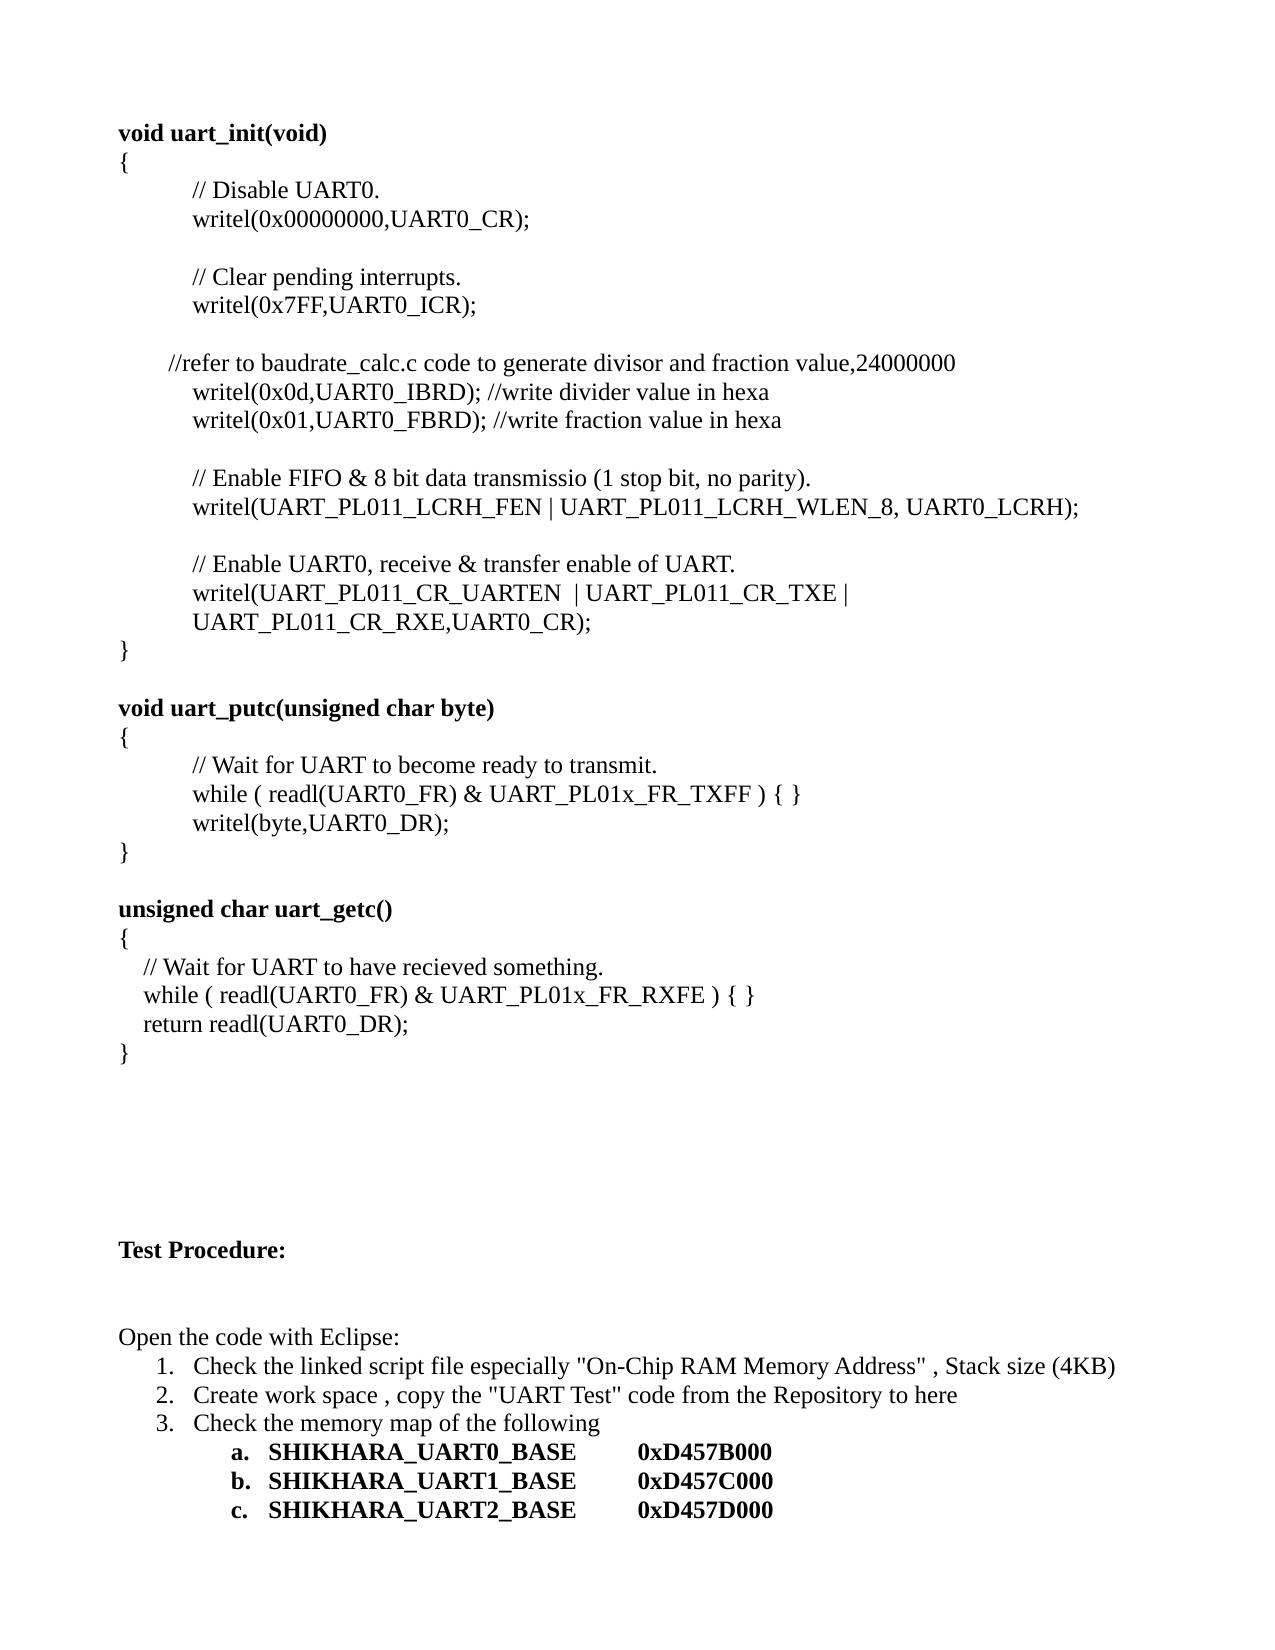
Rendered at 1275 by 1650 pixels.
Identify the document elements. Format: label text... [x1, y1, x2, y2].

text { [118, 722, 1157, 751]
text writel(UART_PL011_CR_UARTEN | UART_PL011_CR_TXE | UART_PL011_CR_RXE,UART0_CR); [118, 578, 1157, 636]
text // Clear pending interrupts. [118, 262, 1157, 291]
text unsigned char uart_getc() [118, 894, 1157, 923]
text { [118, 923, 1157, 952]
text // Enable UART0, receive & transfer enable of UART. [118, 549, 1157, 578]
text // Disable UART0. [118, 176, 1157, 204]
text } [118, 636, 1157, 664]
text } [118, 837, 1157, 866]
text while ( readl(UART0_FR) & UART_PL01x_FR_RXFE ) { } [118, 981, 1157, 1009]
text } [118, 1038, 1157, 1067]
text Open the code with Eclipse: [118, 1322, 1157, 1351]
text writel(0x0d,UART0_IBRD); //write divider value in hexa [118, 377, 1157, 406]
text writel(0x01,UART0_FBRD); //write fraction value in hexa [118, 406, 1157, 434]
text writel(0x7FF,UART0_ICR); [118, 291, 1157, 319]
list Check the linked script file especially "On-Chip RAM Memory Address" , Stack size (4KB) [156, 1351, 1157, 1380]
list Create work space , copy the "UART Test" code from the Repository to here [156, 1380, 1157, 1408]
text writel(byte,UART0_DR); [118, 808, 1157, 837]
text { [118, 147, 1157, 176]
list SHIKHARA_UART2_BASE 0xD457D000 [231, 1495, 1157, 1523]
text void uart_init(void) [118, 118, 1157, 147]
text writel(0x00000000,UART0_CR); [118, 204, 1157, 233]
text // Enable FIFO & 8 bit data transmissio (1 stop bit, no parity). [118, 463, 1157, 492]
text //refer to baudrate_calc.c code to generate divisor and fraction value,24000000 [118, 348, 1157, 377]
text void uart_putc(unsigned char byte) [118, 693, 1157, 722]
list Check the memory map of the following [156, 1408, 1157, 1437]
text while ( readl(UART0_FR) & UART_PL01x_FR_TXFF ) { } [118, 779, 1157, 808]
text // Wait for UART to become ready to transmit. [118, 751, 1157, 779]
text // Wait for UART to have recieved something. [118, 952, 1157, 981]
list SHIKHARA_UART1_BASE 0xD457C000 [231, 1466, 1157, 1495]
subtitle Test Procedure: [118, 1236, 1157, 1264]
list SHIKHARA_UART0_BASE 0xD457B000 [231, 1437, 1157, 1466]
text writel(UART_PL011_LCRH_FEN | UART_PL011_LCRH_WLEN_8, UART0_LCRH); [118, 492, 1157, 521]
text return readl(UART0_DR); [118, 1009, 1157, 1038]
